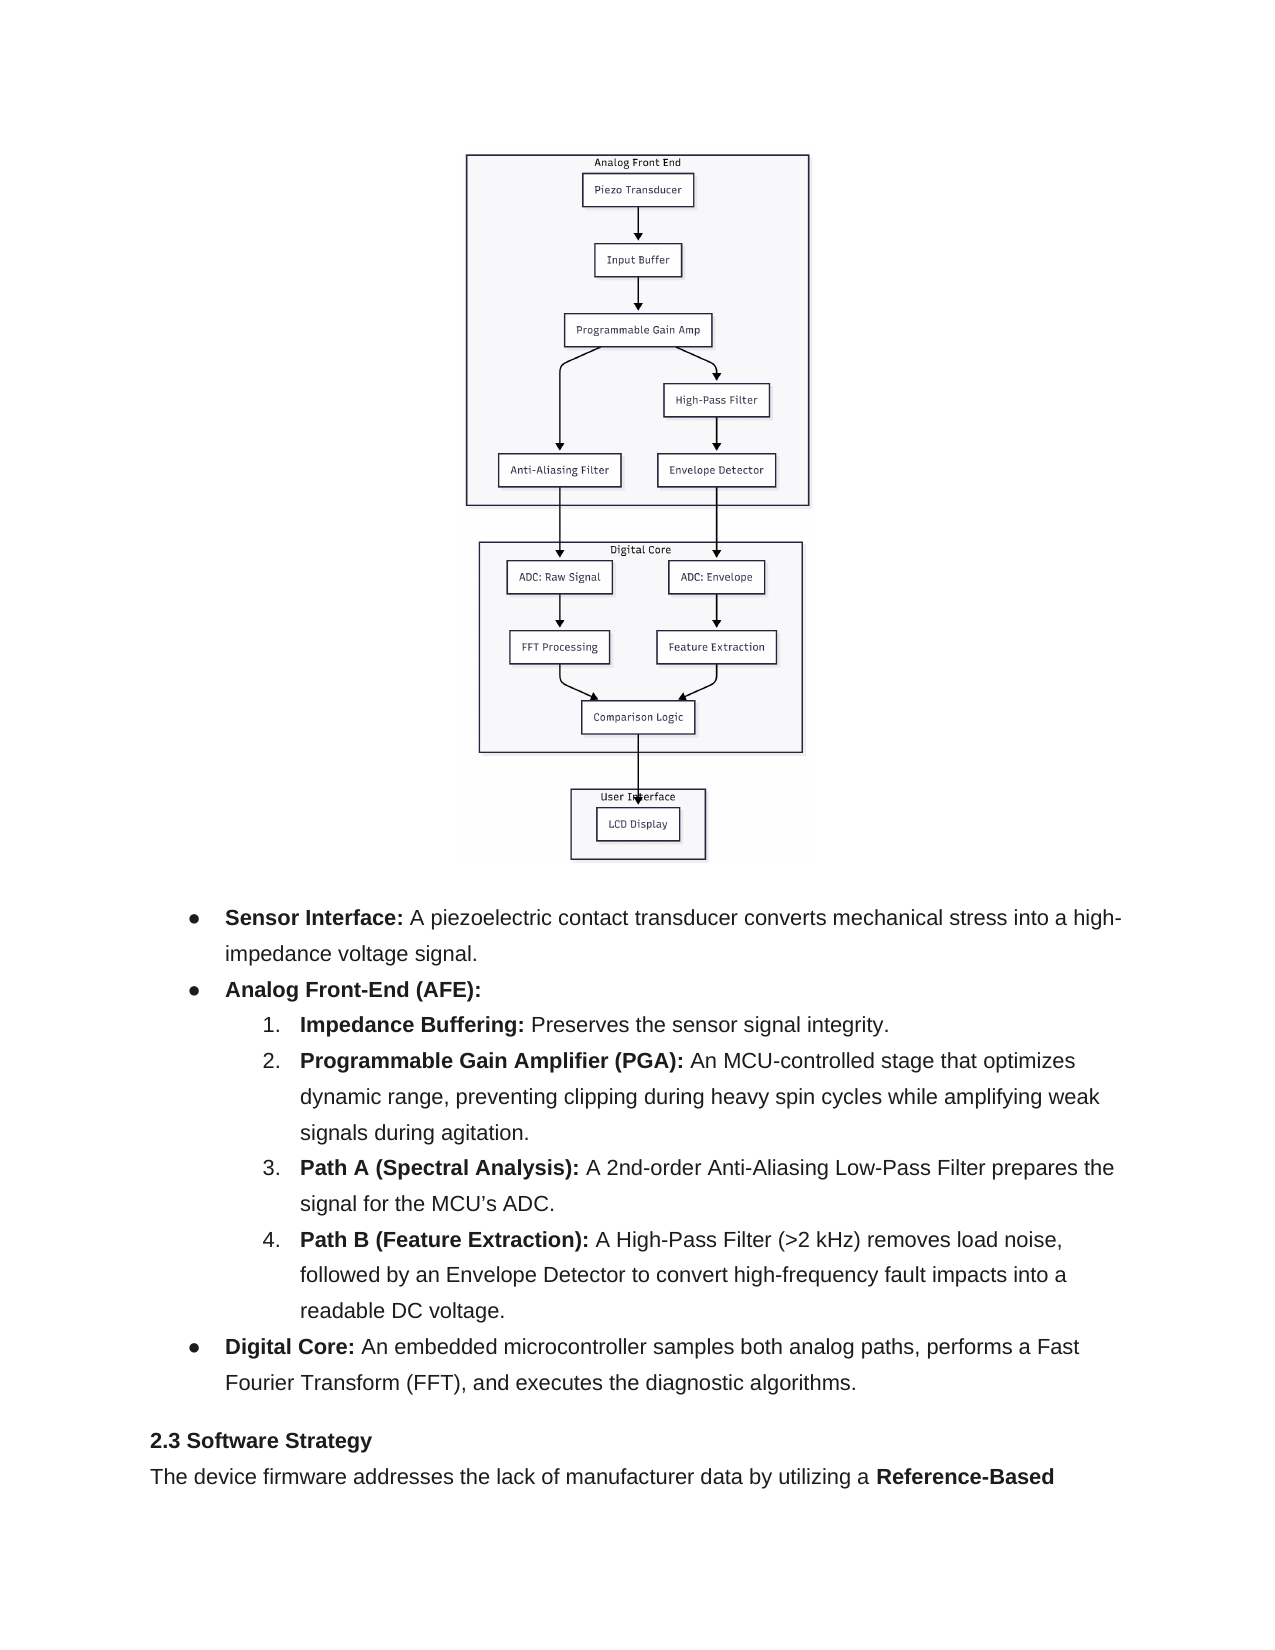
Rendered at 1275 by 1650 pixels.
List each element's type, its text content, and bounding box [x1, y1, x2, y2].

list Programmable Gain Amplifier (PGA): An MCU-controlled stage that optimizes dynamic range, preventing clipping during heavy spin cycles while amplifying weak signals during agitation. [262, 1048, 1125, 1145]
list Analog Front-End (AFE): [187, 977, 1125, 1002]
text 2.3 Software Strategy The device firmware addresses the lack of manufacturer data by utilizing a Reference-Based [150, 1428, 1125, 1489]
list Sensor Interface: A piezoelectric contact transducer converts mechanical stress into a high-impedance voltage signal. [187, 905, 1125, 966]
list Path B (Feature Extraction): A High-Pass Filter (>2 kHz) removes load noise, followed by an Envelope Detector to convert high-frequency fault impacts into a readable DC voltage. [262, 1227, 1125, 1323]
list Impedance Buffering: Preserves the sensor signal integrity. [262, 1012, 1125, 1037]
list Path A (Spectral Analysis): A 2nd-order Anti-Aliasing Low-Pass Filter prepares the signal for the MCU’s ADC. [262, 1155, 1125, 1216]
picture [460, 150, 815, 865]
list Digital Core: An embedded microcontroller samples both analog paths, performs a Fast Fourier Transform (FFT), and executes the diagnostic algorithms. [187, 1334, 1125, 1395]
